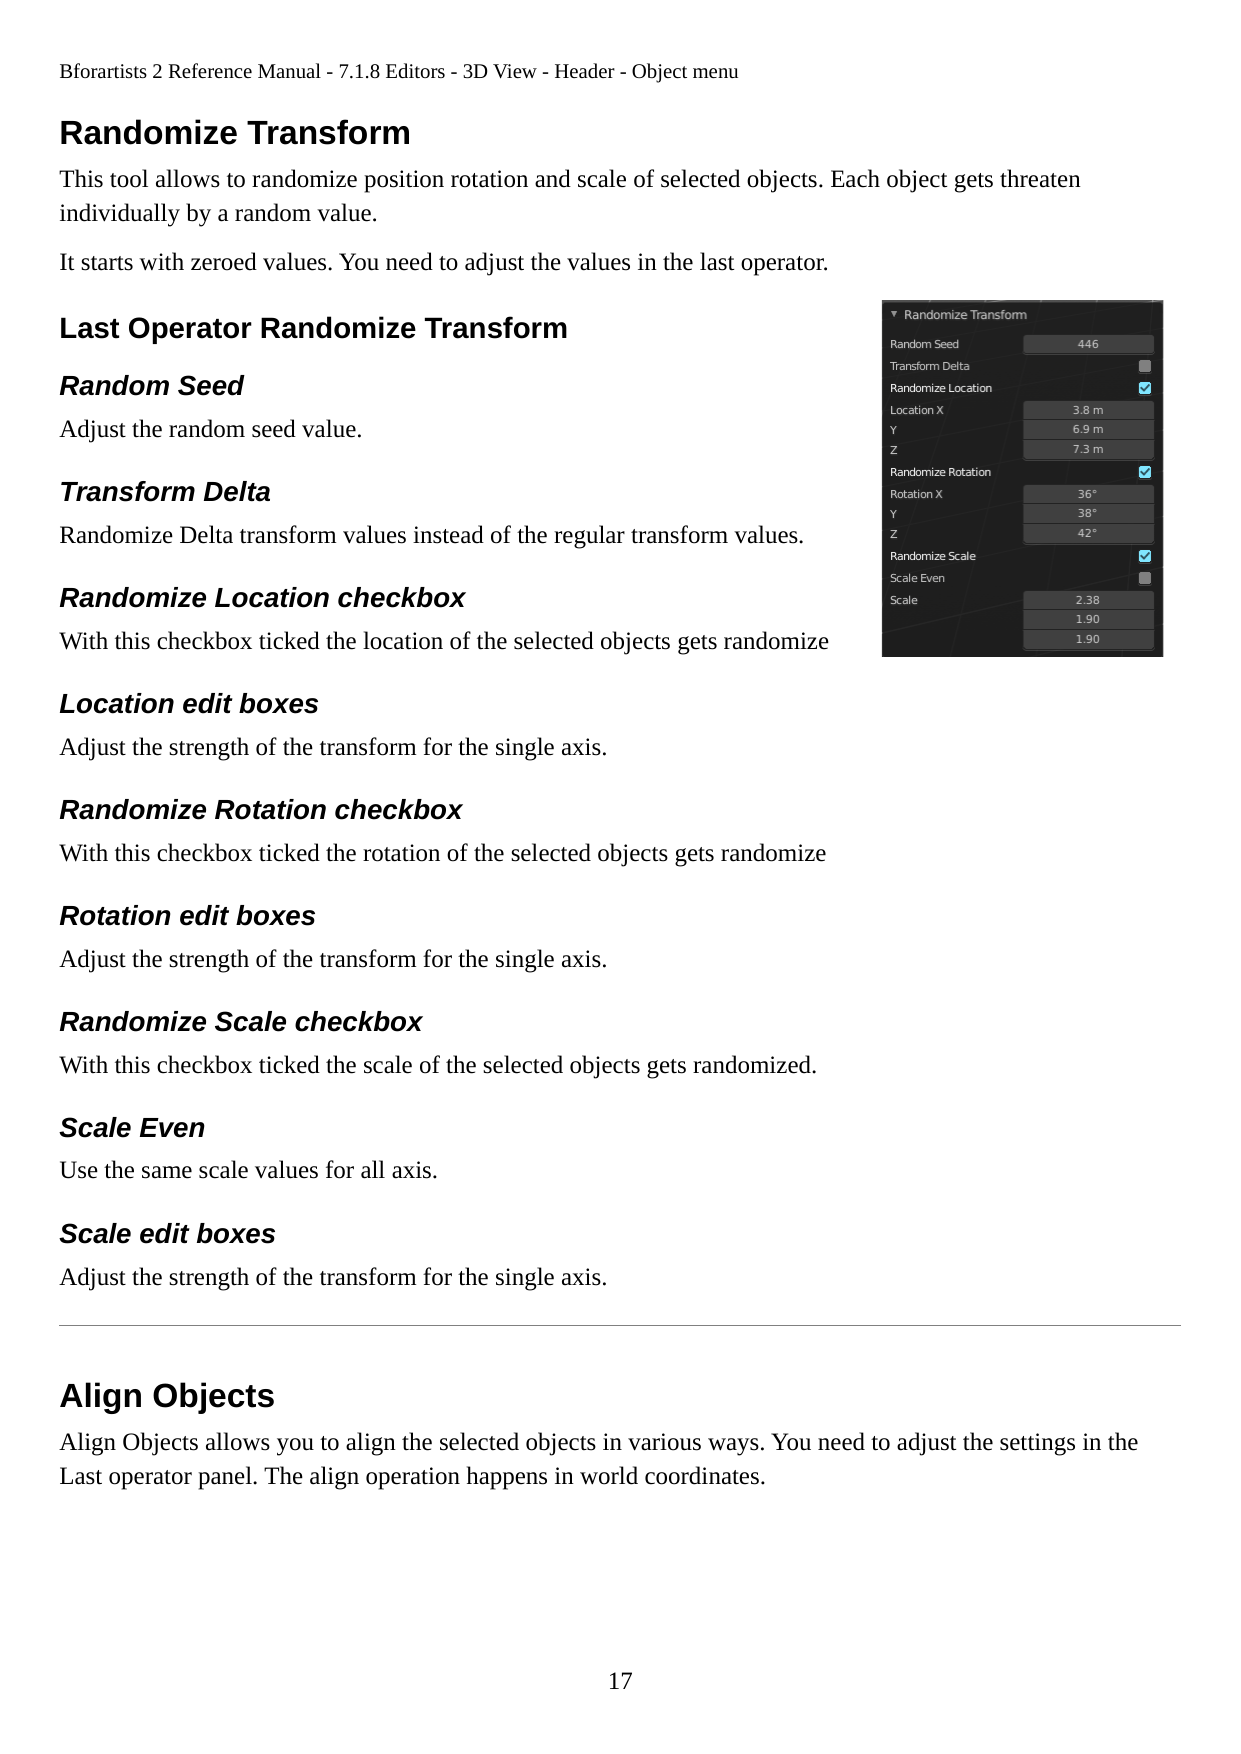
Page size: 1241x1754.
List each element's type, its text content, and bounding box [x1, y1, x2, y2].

subtitle Rotation edit boxes [59, 899, 1181, 931]
subtitle Randomize Rotation checkbox [59, 793, 1181, 825]
subtitle Randomize Location checkbox [59, 582, 881, 613]
subtitle Scale Even [59, 1111, 1181, 1143]
subtitle Scale edit boxes [59, 1217, 1181, 1249]
text Adjust the random seed value. [59, 414, 881, 443]
text Adjust the strength of the transform for the single axis. [59, 944, 1181, 972]
subtitle Transform Delta [59, 476, 881, 507]
subtitle [1164, 476, 1181, 507]
subtitle Random Seed [59, 370, 881, 402]
text Use the same scale values for all axis. [59, 1156, 1181, 1184]
text Adjust the strength of the transform for the single axis. [59, 1262, 1181, 1290]
text It starts with zeroed values. You need to adjust the values in the last operator. [59, 247, 1181, 276]
text With this checkbox ticked the rotation of the selected objects gets randomize [59, 838, 1181, 867]
text Randomize Delta transform values instead of the regular transform values. [59, 520, 881, 549]
subtitle Last Operator Randomize Transform [59, 311, 881, 345]
subtitle [1164, 370, 1181, 402]
text Adjust the strength of the transform for the single axis. [59, 732, 1181, 761]
text Align Objects allows you to align the selected objects in various ways. You need to adjust the settings in the Last operator panel. The align operation happens in world coordinates. [59, 1427, 1181, 1490]
text With this checkbox ticked the location of the selected objects gets randomize [59, 626, 881, 655]
picture [881, 300, 1164, 657]
subtitle Align Objects [59, 1376, 1181, 1414]
text This tool allows to randomize position rotation and scale of selected objects. Each object gets threaten individually by a random value. [59, 164, 1181, 227]
subtitle Location edit boxes [59, 687, 1181, 719]
text With this checkbox ticked the scale of the selected objects gets randomized. [59, 1050, 1181, 1078]
subtitle Randomize Scale checkbox [59, 1005, 1181, 1037]
subtitle Randomize Transform [59, 113, 1181, 151]
